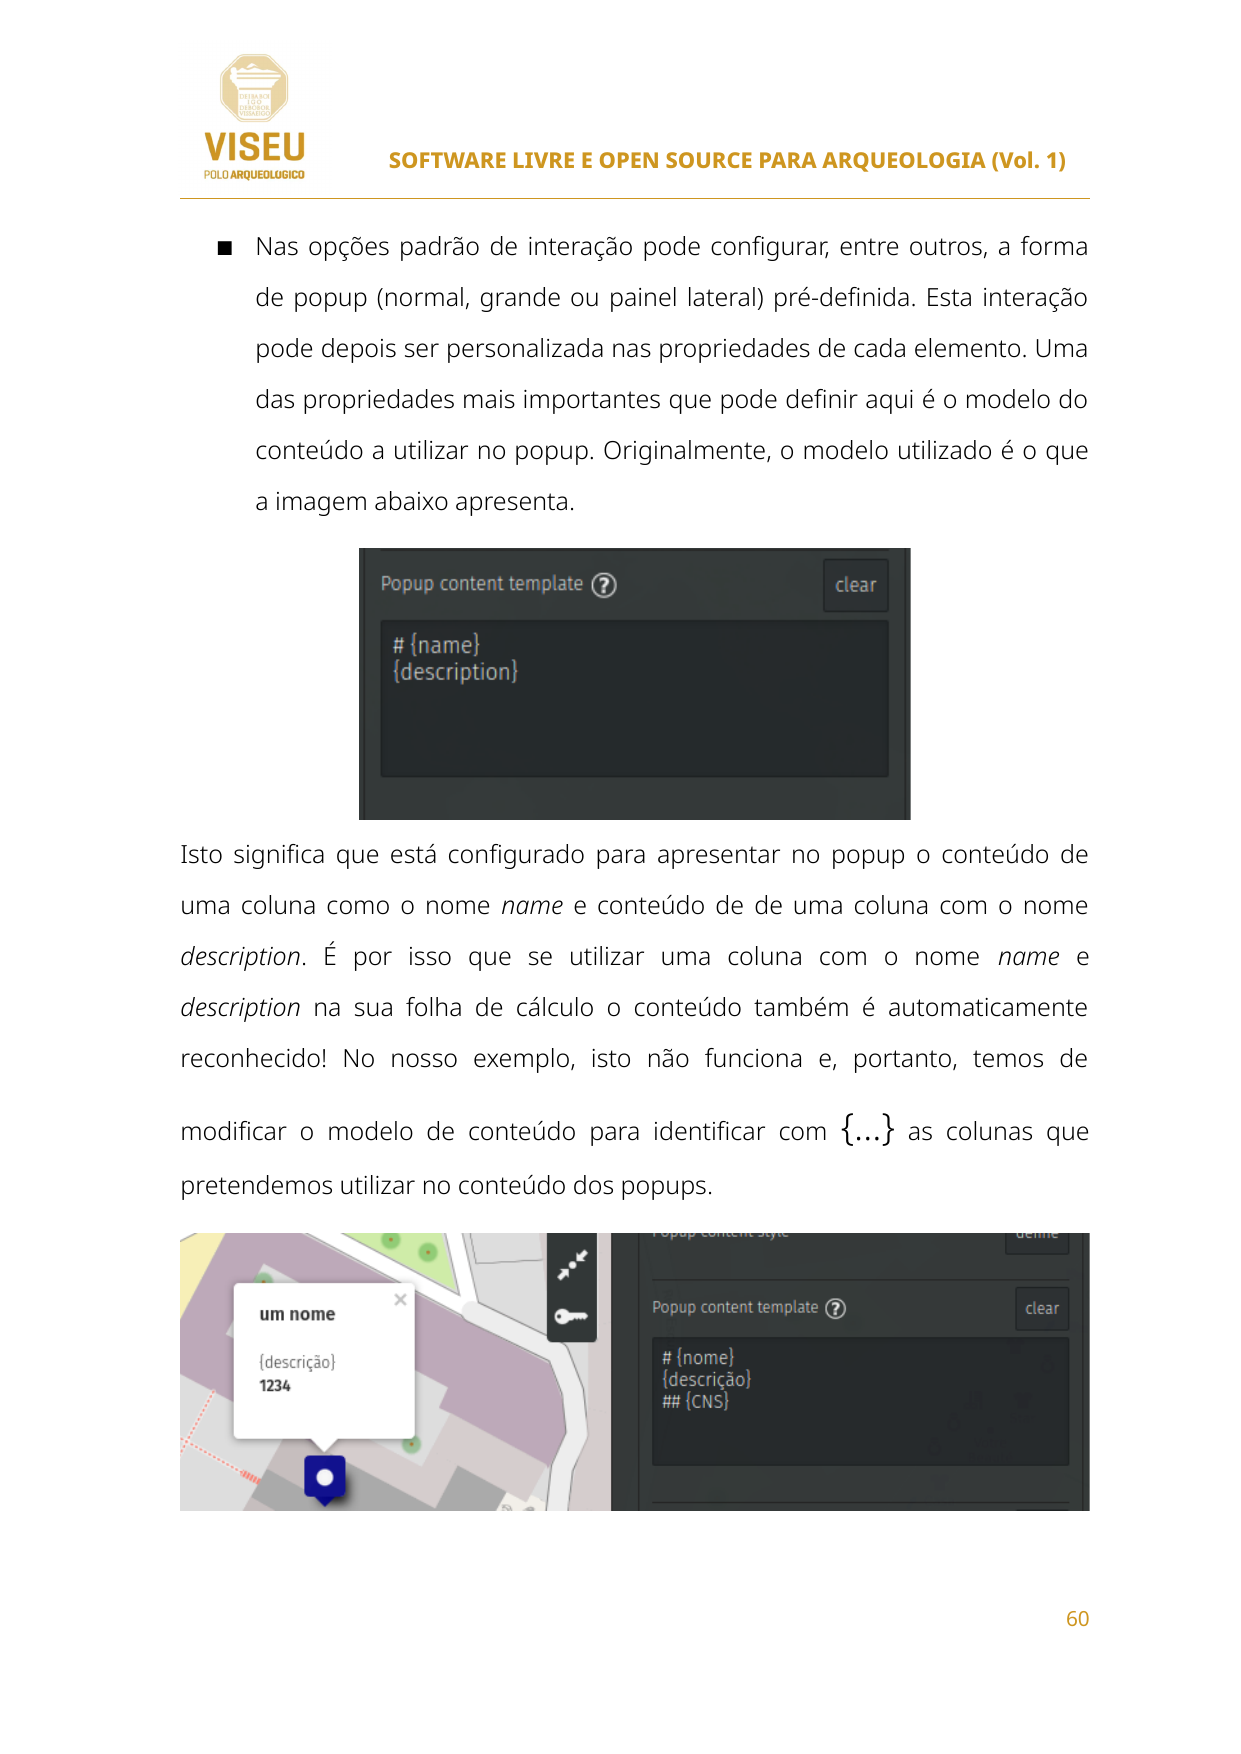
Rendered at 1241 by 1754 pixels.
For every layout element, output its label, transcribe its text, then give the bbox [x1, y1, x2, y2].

picture [180, 1233, 1090, 1511]
text Isto significa que está configurado para apresentar no popup o conteúdo de uma coluna como o nome name e conteúdo de de uma coluna com o nome description. É por isso que se utilizar uma coluna com o nome name e description na sua folha de cálculo o conteúdo também é automaticamente reconhecido! No nosso exemplo, isto não funciona e, portanto, temos de modificar o modelo de conteúdo para identificar com {…} as colunas que pretendemos utilizar no conteúdo dos popups. [180, 549, 1090, 1202]
picture [359, 548, 911, 820]
list Nas opções padrão de interação pode configurar, entre outros, a forma de popup (normal, grande ou painel lateral) pré-definida. Esta interação pode depois ser personalizada nas propriedades de cada elemento. Uma das propriedades mais importantes que pode definir aqui é o modelo do conteúdo a utilizar no popup. Originalmente, o modelo utilizado é o que a imagem abaixo apresenta. [218, 228, 1090, 517]
